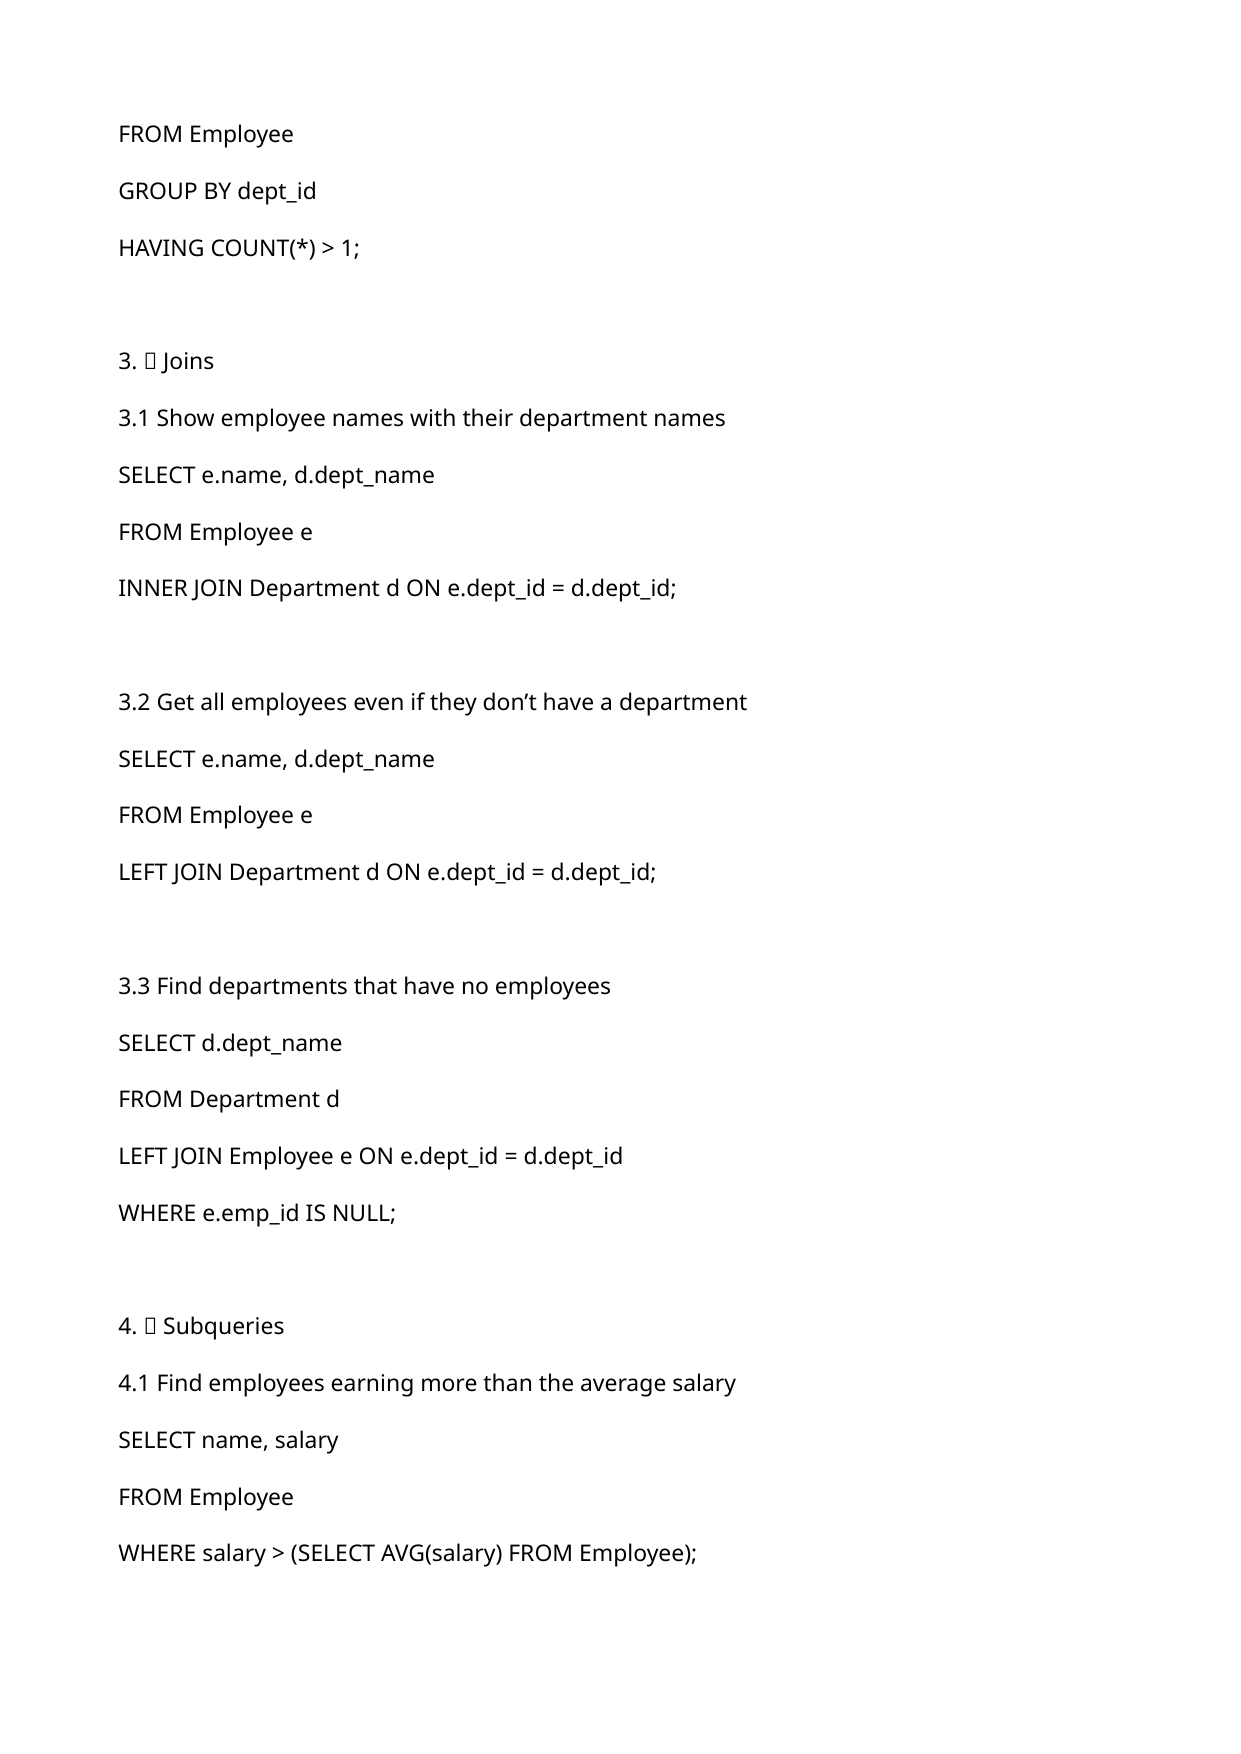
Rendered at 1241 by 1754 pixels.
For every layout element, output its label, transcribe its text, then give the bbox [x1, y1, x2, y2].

text 3. 🔸 Joins [118, 345, 1122, 376]
text FROM Employee e [118, 799, 1122, 831]
text WHERE salary > (SELECT AVG(salary) FROM Employee); [118, 1537, 1122, 1569]
text INNER JOIN Department d ON e.dept_id = d.dept_id; [118, 572, 1122, 603]
text GROUP BY dept_id [118, 175, 1122, 206]
text HAVING COUNT(*) > 1; [118, 232, 1122, 263]
text FROM Employee e [118, 516, 1122, 547]
text WHERE e.emp_id IS NULL; [118, 1197, 1122, 1228]
text FROM Employee [118, 118, 1122, 149]
text SELECT e.name, d.dept_name [118, 459, 1122, 490]
text FROM Employee [118, 1481, 1122, 1512]
text 3.1 Show employee names with their department names [118, 402, 1122, 433]
text SELECT e.name, d.dept_name [118, 743, 1122, 774]
text SELECT d.dept_name [118, 1026, 1122, 1058]
text 4.1 Find employees earning more than the average salary [118, 1367, 1122, 1398]
text 3.3 Find departments that have no employees [118, 970, 1122, 1001]
text FROM Department d [118, 1083, 1122, 1114]
text LEFT JOIN Department d ON e.dept_id = d.dept_id; [118, 856, 1122, 887]
text 4. 🔥 Subqueries [118, 1310, 1122, 1342]
text LEFT JOIN Employee e ON e.dept_id = d.dept_id [118, 1140, 1122, 1171]
text SELECT name, salary [118, 1424, 1122, 1455]
text 3.2 Get all employees even if they don’t have a department [118, 686, 1122, 717]
